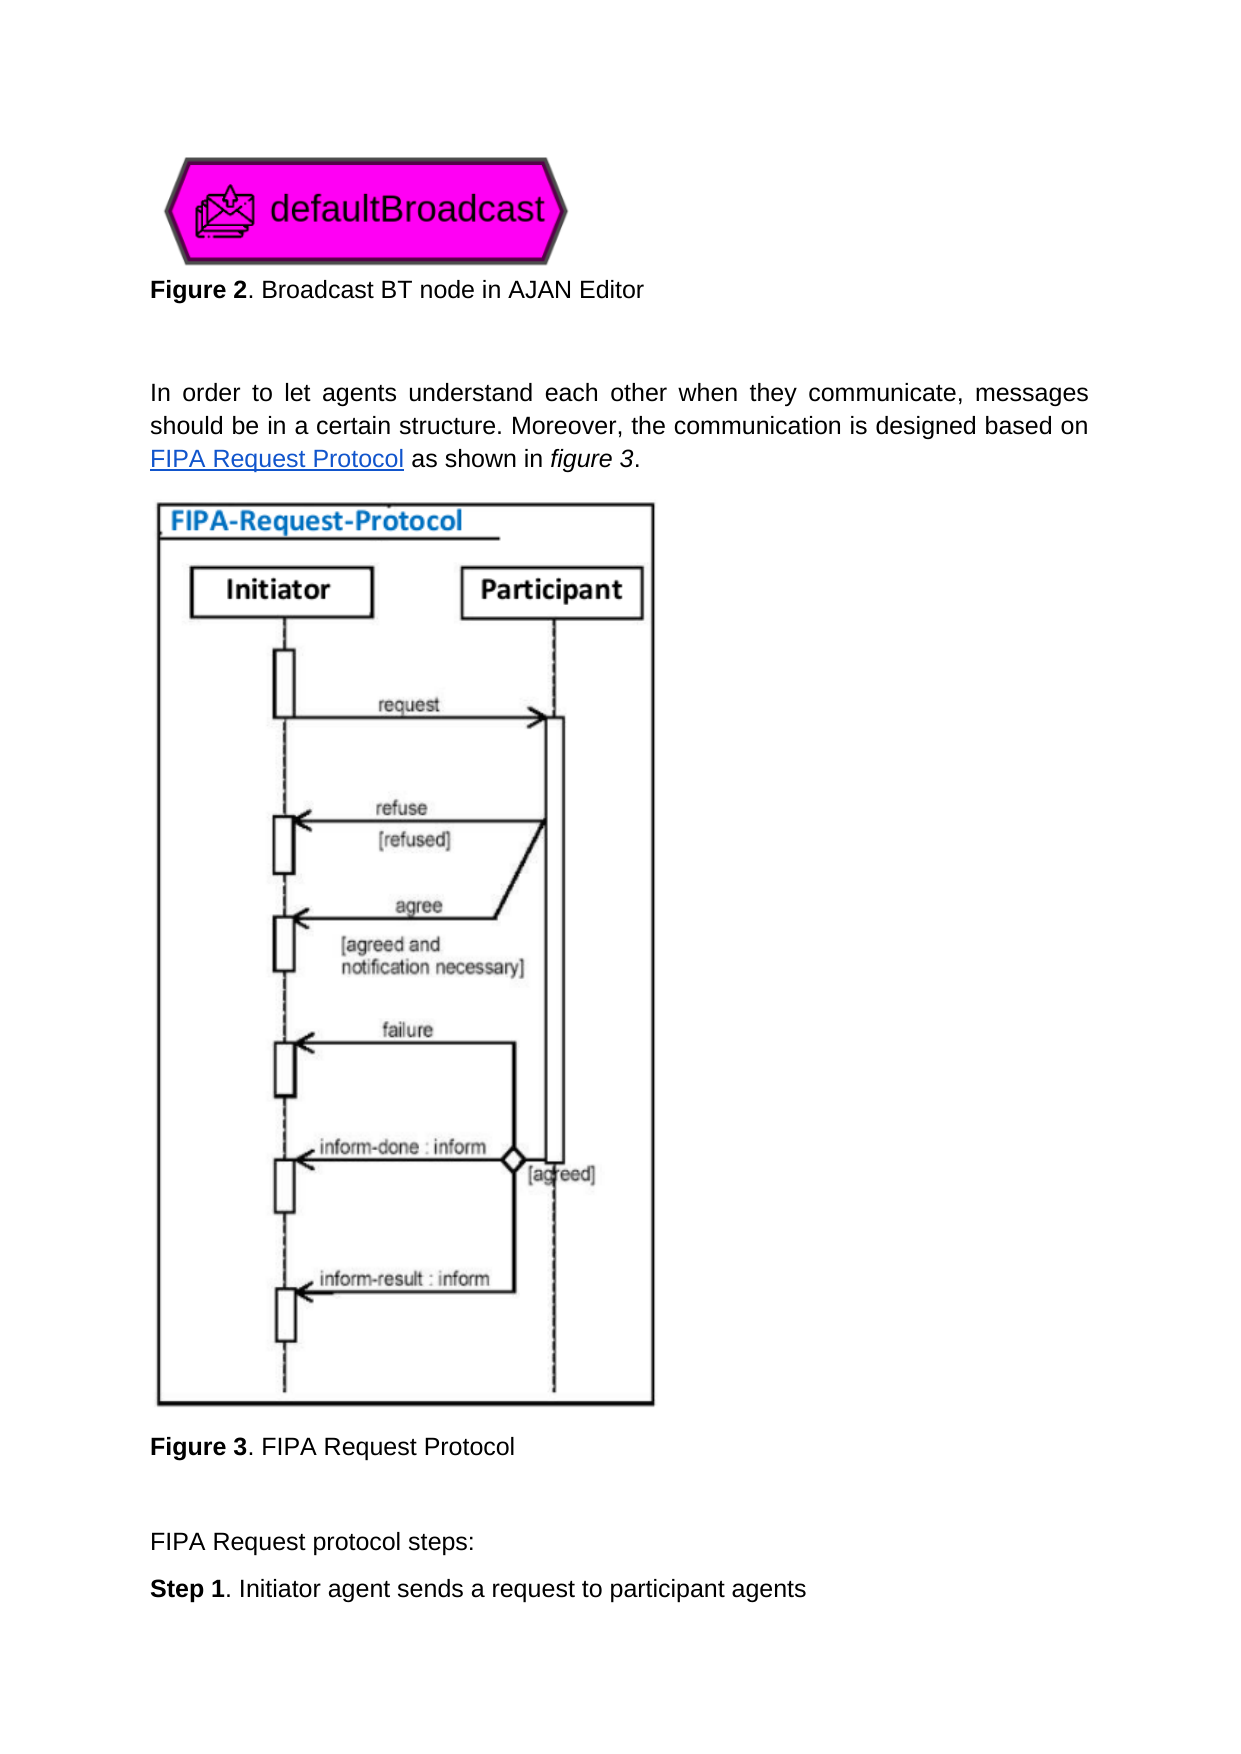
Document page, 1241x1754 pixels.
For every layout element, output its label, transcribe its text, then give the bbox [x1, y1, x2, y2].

text FIPA Request protocol steps: [150, 1527, 1090, 1555]
text Step 1. Initiator agent sends a request to participant agents [150, 1574, 1090, 1603]
text In order to let agents understand each other when they communicate, messages should be in a certain structure. Moreover, the communication is designed based on FIPA Request Protocol as shown in figure 3. [150, 378, 1090, 473]
text Figure 3. FIPA Request Protocol [150, 1431, 1090, 1460]
picture [150, 492, 674, 1413]
picture [150, 150, 578, 272]
text Figure 2. Broadcast BT node in AJAN Editor [150, 275, 1090, 304]
